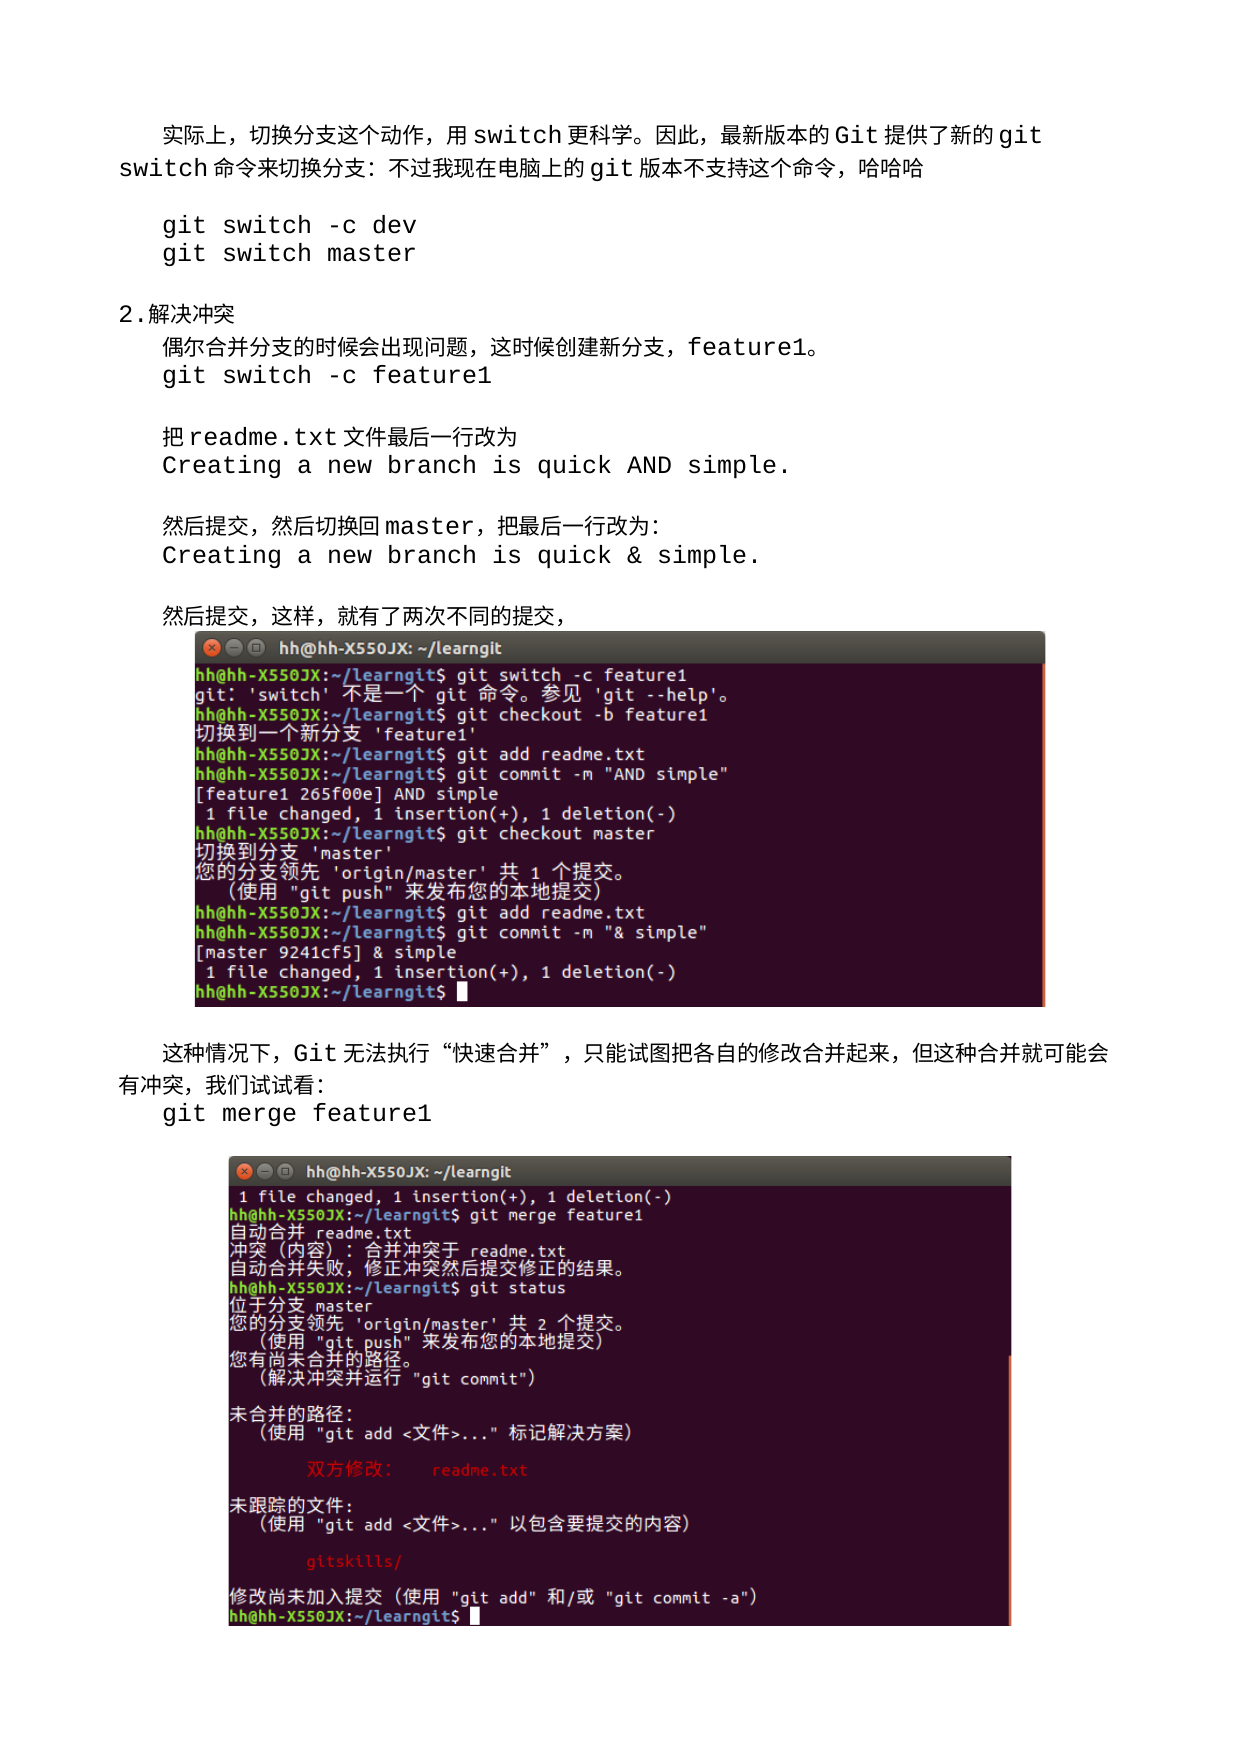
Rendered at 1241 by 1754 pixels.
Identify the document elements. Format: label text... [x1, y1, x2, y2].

text git switch -c dev [118, 212, 1122, 241]
picture [228, 1156, 1012, 1626]
picture [194, 631, 1046, 1007]
text git merge feature1 [118, 1100, 1122, 1128]
text 实际上，切换分支这个动作，用switch更科学。因此，最新版本的Git提供了新的git switch命令来切换分支：不过我现在电脑上的git版本不支持这个命令，哈哈哈 [118, 118, 1122, 184]
text 然后提交，然后切换回master，把最后一行改为： [118, 509, 1122, 542]
text 这种情况下，Git无法执行“快速合并”，只能试图把各自的修改合并起来，但这种合并就可能会有冲突，我们试试看： [118, 1036, 1122, 1100]
text git switch -c feature1 [118, 363, 1122, 391]
text 2.解决冲突 [118, 297, 1122, 330]
text git switch master [118, 241, 1122, 269]
text 把readme.txt文件最后一行改为 [118, 420, 1122, 453]
text Creating a new branch is quick & simple. [118, 542, 1122, 571]
text 然后提交，这样，就有了两次不同的提交， [118, 599, 1122, 632]
text Creating a new branch is quick AND simple. [118, 453, 1122, 481]
text 偶尔合并分支的时候会出现问题，这时候创建新分支，feature1。 [118, 330, 1122, 363]
